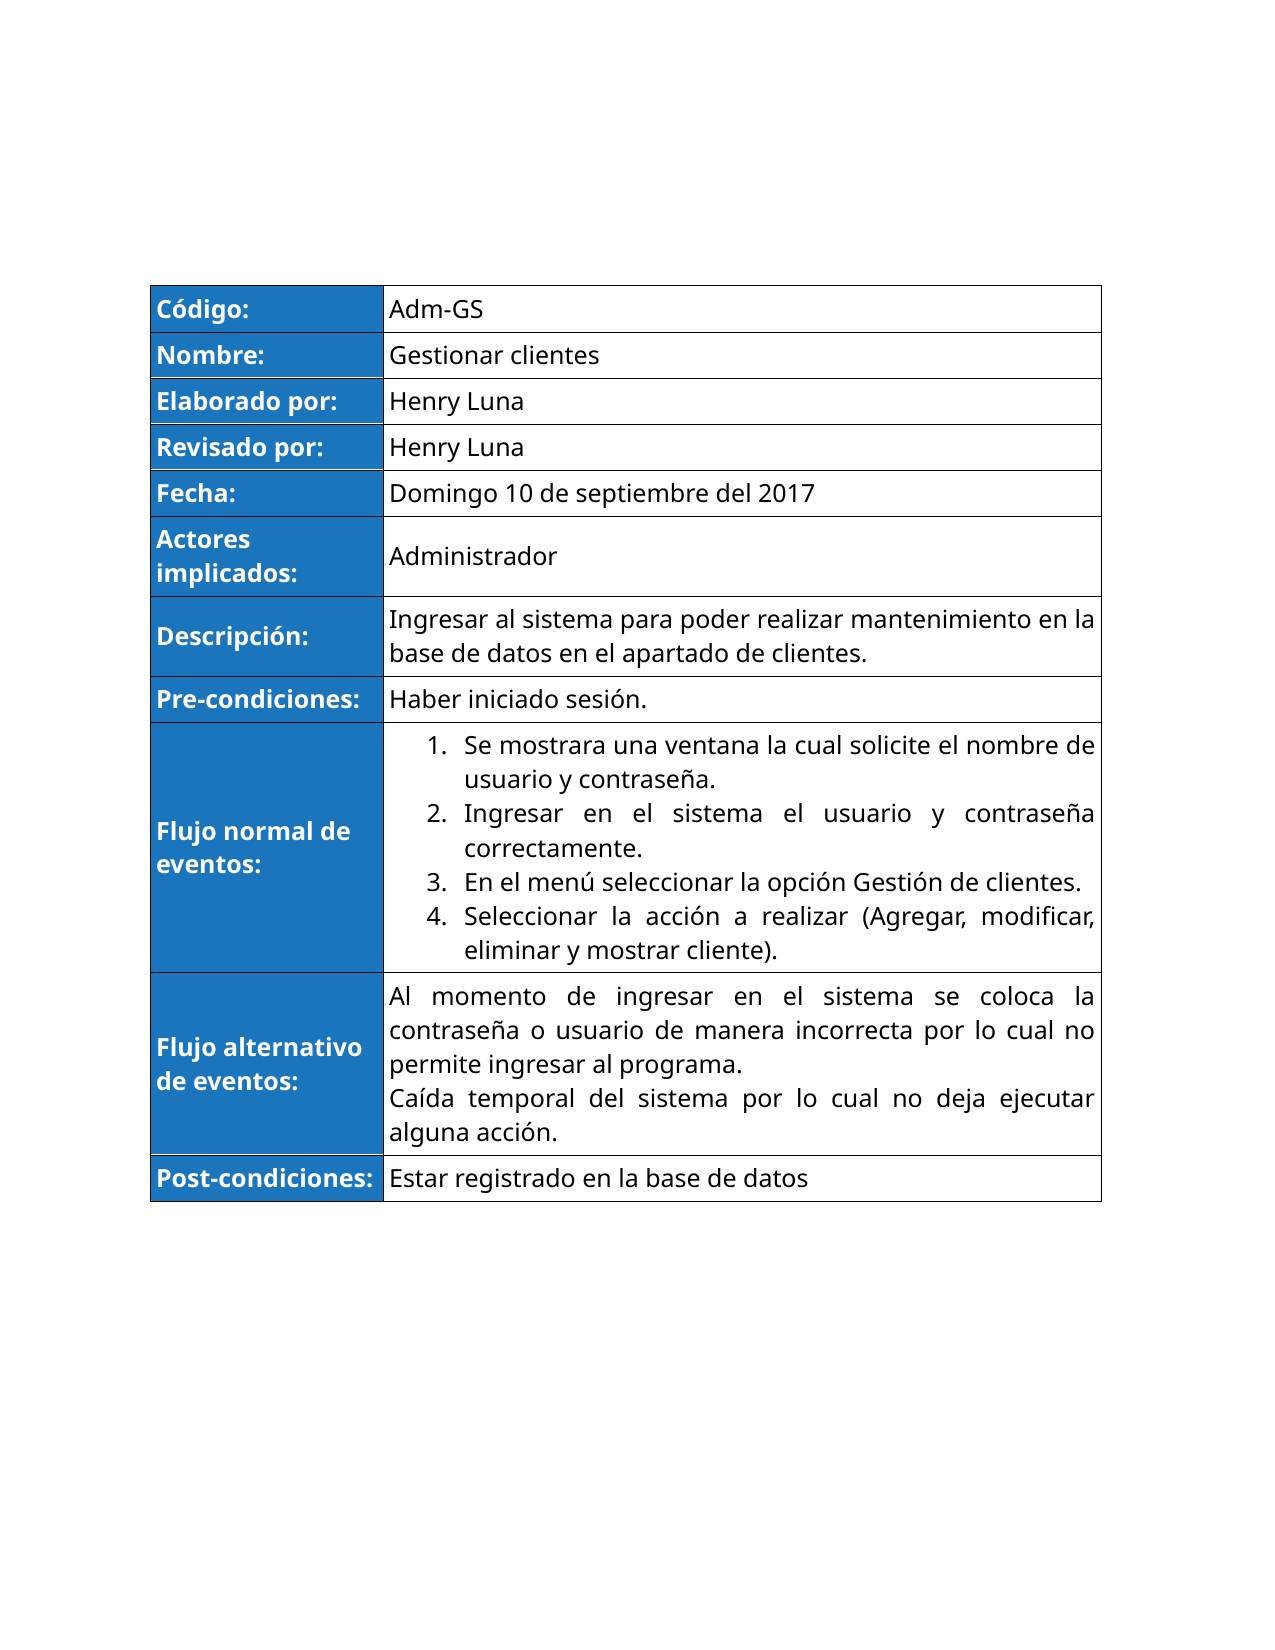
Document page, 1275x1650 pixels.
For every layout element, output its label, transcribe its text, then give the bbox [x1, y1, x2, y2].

table_cell Henry Luna [384, 379, 1101, 423]
table_cell Ingresar al sistema para poder realizar mantenimiento en la base de datos en el apartado de clientes. [384, 597, 1101, 676]
table_cell Flujo alternativo de eventos: [151, 973, 383, 1154]
table_cell Al momento de ingresar en el sistema se coloca la contraseña o usuario de manera incorrecta por lo cual no permite ingresar al programa. Caída temporal del sistema por lo cual no deja ejecutar alguna acción. [384, 973, 1101, 1154]
table_header Código: [151, 286, 383, 331]
table_cell Post-condiciones: [151, 1156, 383, 1201]
table_cell Gestionar clientes [384, 333, 1101, 377]
table_header Adm-GS [384, 286, 1101, 331]
table_cell Se mostrara una ventana la cual solicite el nombre de usuario y contraseña. Ingresar en el sistema el usuario y contraseña correctamente. En el menú seleccionar la opción Gestión de clientes. Seleccionar la acción a realizar (Agregar, modificar, eliminar y mostrar cliente). [384, 723, 1101, 972]
table_cell Elaborado por: [151, 379, 383, 423]
table_cell Pre-condiciones: [151, 677, 383, 722]
table_cell Domingo 10 de septiembre del 2017 [384, 471, 1101, 516]
table_cell Henry Luna [384, 425, 1101, 469]
table_cell Estar registrado en la base de datos [384, 1156, 1101, 1201]
table_cell Flujo normal de eventos: [151, 723, 383, 972]
table_cell Actores implicados: [151, 517, 383, 596]
table_cell Revisado por: [151, 425, 383, 469]
table_cell Administrador [384, 517, 1101, 596]
table_cell Nombre: [151, 333, 383, 377]
table_cell Fecha: [151, 471, 383, 516]
table_cell Haber iniciado sesión. [384, 677, 1101, 722]
table_cell Descripción: [151, 597, 383, 676]
